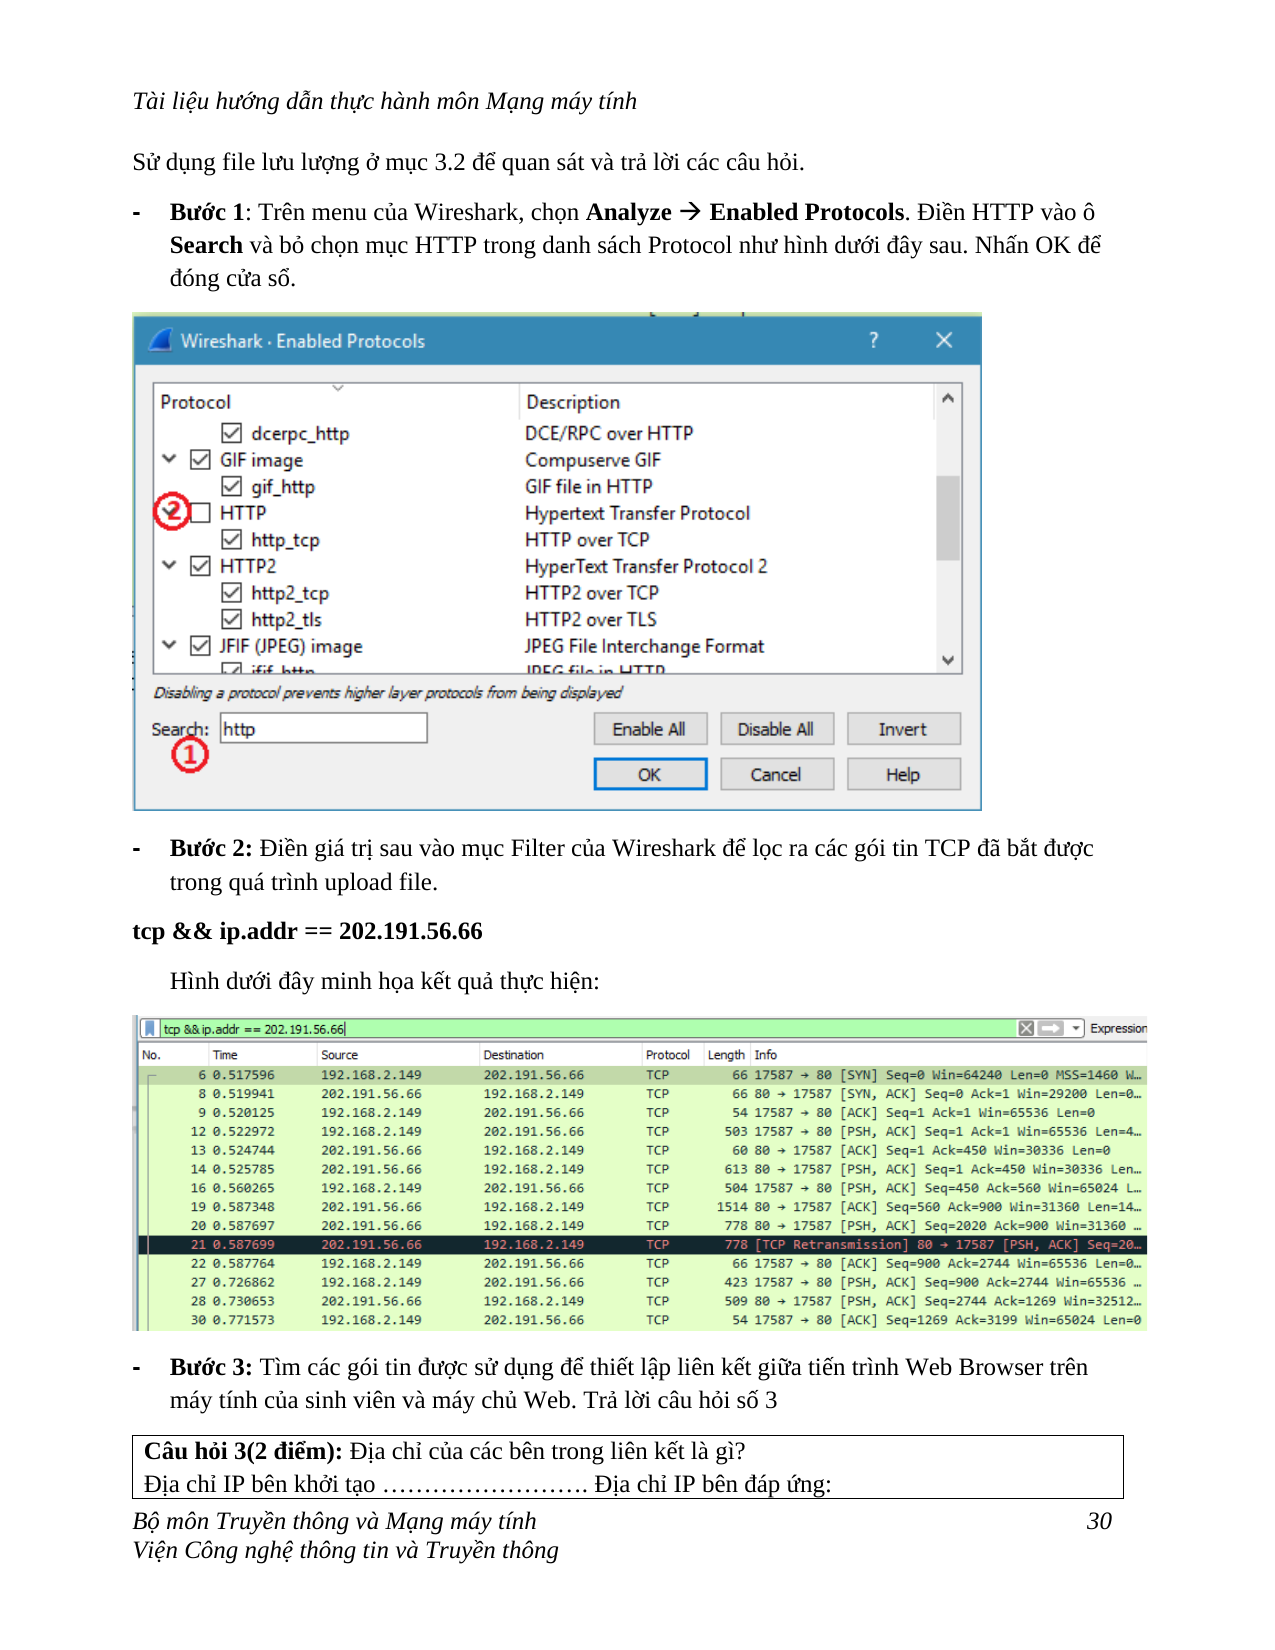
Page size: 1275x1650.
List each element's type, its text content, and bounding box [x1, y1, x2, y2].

table_header Câu hỏi 3(2 điểm): Địa chỉ của các bên trong liên kết là gì? Địa chỉ IP bên khởi tạo ……………………. Địa chỉ IP bên đáp ứng: [133, 1436, 1123, 1498]
list Bước 3: Tìm các gói tin được sử dụng để thiết lập liên kết giữa tiến trình Web Browser trên máy tính của sinh viên và máy chủ Web. Trả lời câu hỏi số 3 [132, 1352, 1125, 1414]
picture [132, 1015, 1148, 1331]
text Hình dưới đây minh họa kết quả thực hiện: [132, 966, 1125, 995]
text Sử dụng file lưu lượng ở mục 3.2 để quan sát và trả lời các câu hỏi. [132, 147, 1125, 176]
text tcp && ip.addr == 202.191.56.66 [132, 916, 1125, 945]
picture [132, 312, 982, 811]
list Bước 1: Trên menu của Wireshark, chọn Analyze  Enabled Protocols. Điền HTTP vào ô Search và bỏ chọn mục HTTP trong danh sách Protocol như hình dưới đây sau. Nhấn OK để đóng cửa sổ. [132, 197, 1125, 292]
list Bước 2: Điền giá trị sau vào mục Filter của Wireshark để lọc ra các gói tin TCP đã bắt được trong quá trình upload file. [132, 833, 1125, 895]
